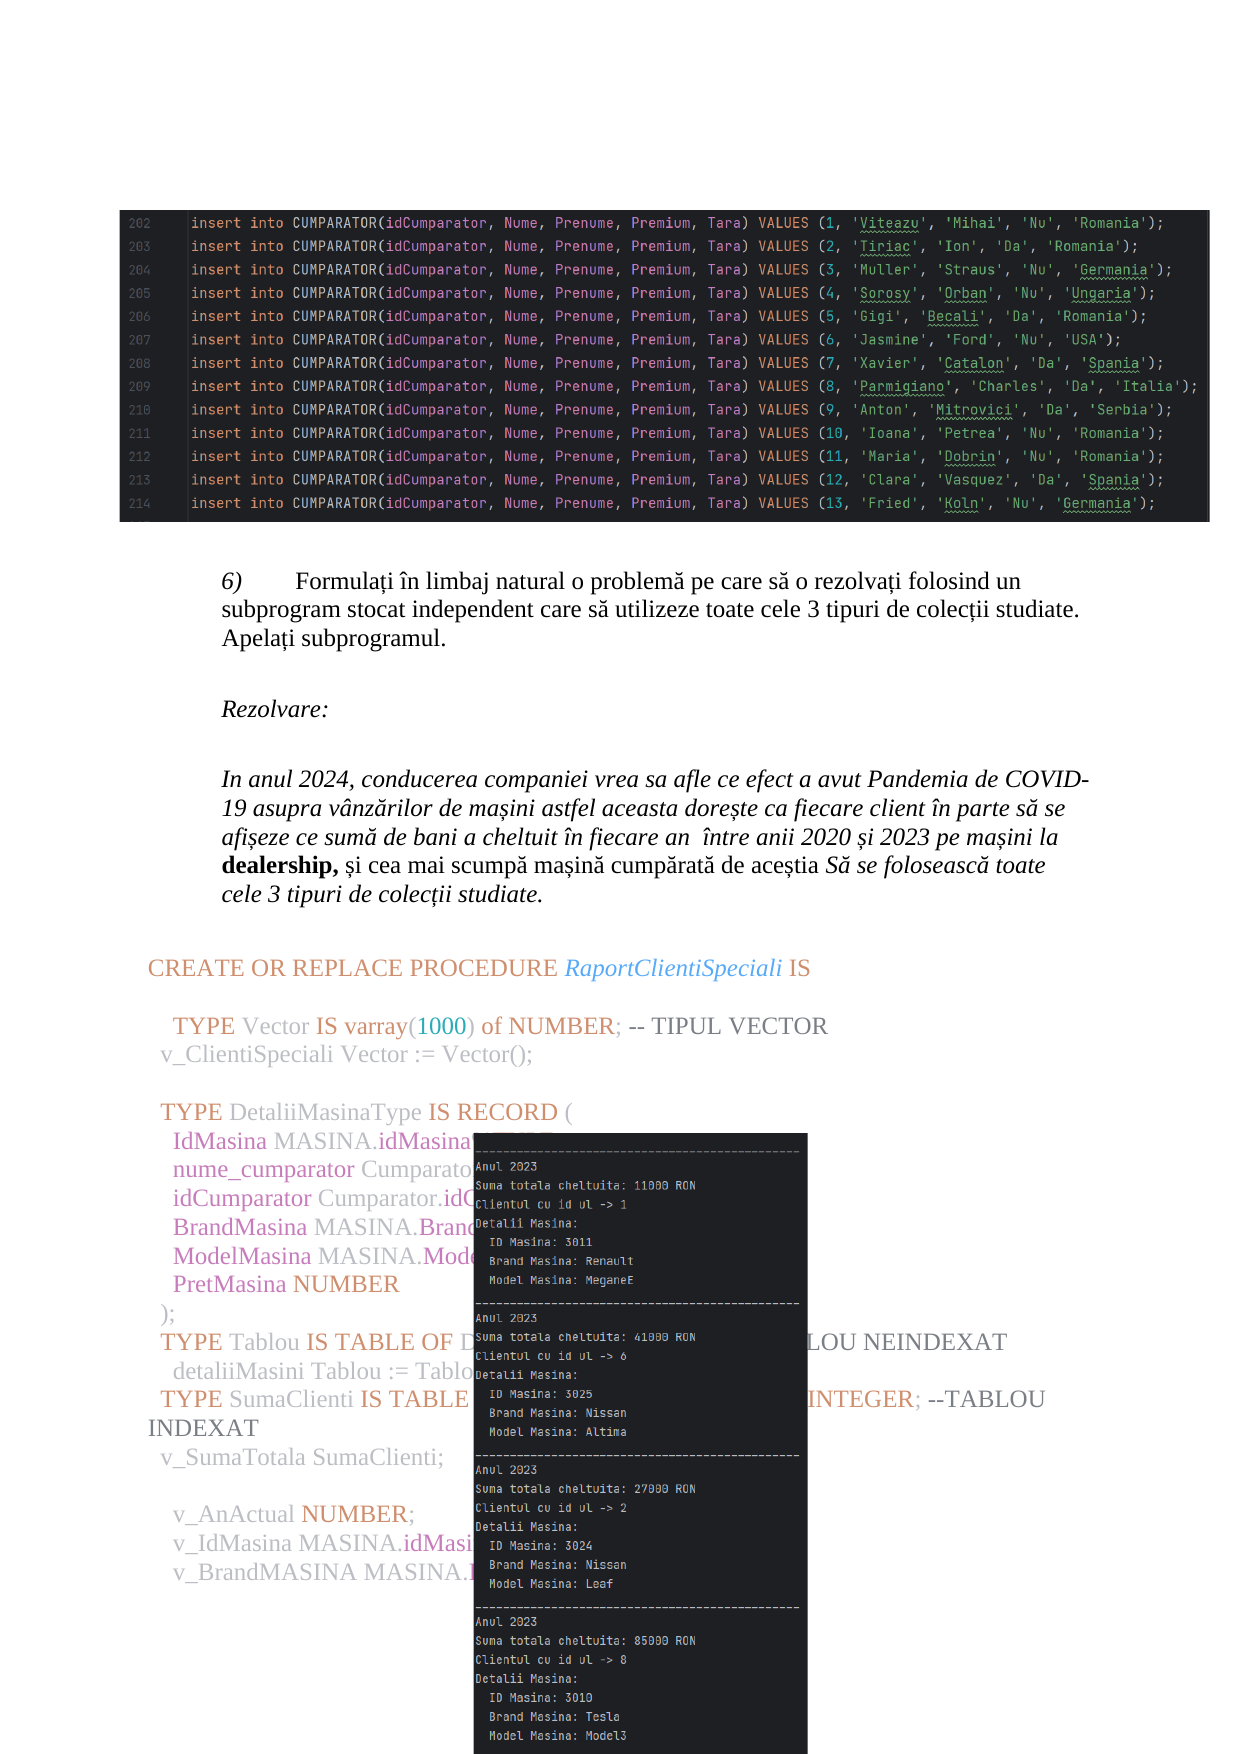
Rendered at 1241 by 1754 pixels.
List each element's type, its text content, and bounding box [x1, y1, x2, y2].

text Rezolvare: [221, 694, 1093, 722]
text In anul 2024, conducerea companiei vrea sa afle ce efect a avut Pandemia de COVID-19 asupra vânzărilor de mașini astfel aceasta dorește ca fiecare client în parte să se afișeze ce sumă de bani a cheltuit în fiecare an între anii 2020 și 2023 pe mașini la dealership, și cea mai scumpă mașină cumpărată de aceștia Să se folosească toate cele 3 tipuri de colecții studiate. [221, 764, 1093, 908]
text CREATE OR REPLACE PROCEDURE RaportClientiSpeciali IS TYPE Vector IS varray(1000) of NUMBER; -- TIPUL VECTOR v_ClientiSpeciali Vector := Vector(); TYPE DetaliiMasinaType IS RECORD ( IdMasina MASINA.idMasina%TYPE, nume_cumparator Cumparator.Nume%type, idCumparator Cumparator.idCumparator%type, BrandMasina MASINA.Brand%TYPE, ModelMasina MASINA.Model%TYPE, PretMasina NUMBER ); TYPE Tablou IS TABLE OF DETALIIMASINATYPE ; --TABLOU NEINDEXAT detaliiMasini Tablou := Tablou(); TYPE SumaClienti IS TABLE OF NUMBER INDEX BY PLS_INTEGER; --TABLOU INDEXAT v_SumaTotala SumaClienti; v_AnActual NUMBER; v_IdMasina MASINA.idMasina%TYPE; v_BrandMASINA MASINA.Brand%TYPE; [148, 953, 1093, 1586]
text 6) Formulați în limbaj natural o problemă pe care să o rezolvați folosind un subprogram stocat independent care să utilizeze toate cele 3 tipuri de colecții studiate. Apelați subprogramul. [221, 566, 1093, 652]
